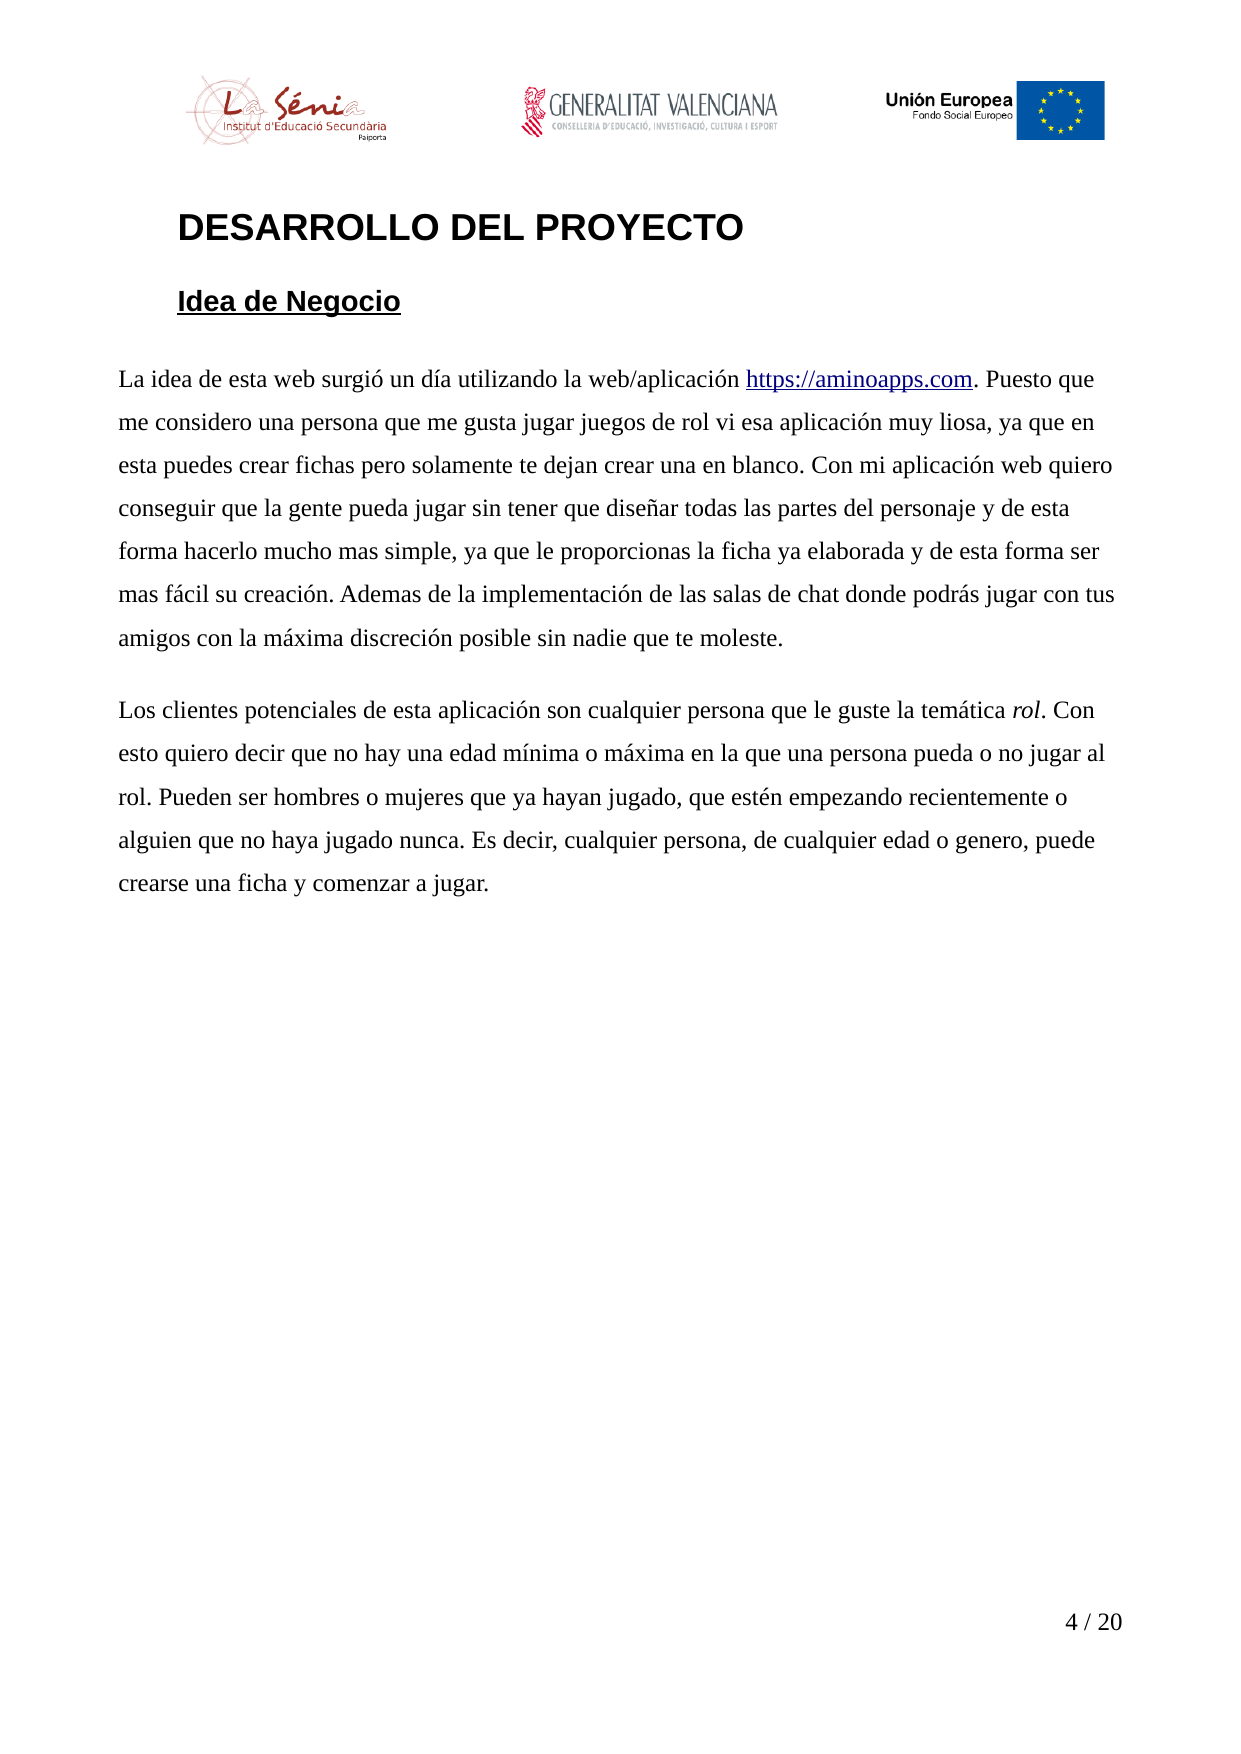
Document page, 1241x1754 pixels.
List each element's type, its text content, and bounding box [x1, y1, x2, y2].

subtitle Idea de Negocio [118, 284, 1122, 318]
subtitle DESARROLLO DEL PROYECTO [118, 205, 1122, 248]
text La idea de esta web surgió un día utilizando la web/aplicación https://aminoapps.com. Puesto que me considero una persona que me gusta jugar juegos de rol vi esa aplicación muy liosa, ya que en esta puedes crear fichas pero solamente te dejan crear una en blanco. Con mi aplicación web quiero conseguir que la gente pueda jugar sin tener que diseñar todas las partes del personaje y de esta forma hacerlo mucho mas simple, ya que le proporcionas la ficha ya elaborada y de esta forma ser mas fácil su creación. Ademas de la implementación de las salas de chat donde podrás jugar con tus amigos con la máxima discreción posible sin nadie que te moleste. [118, 364, 1122, 651]
picture [106, 56, 1111, 166]
text Los clientes potenciales de esta aplicación son cualquier persona que le guste la temática rol. Con esto quiero decir que no hay una edad mínima o máxima en la que una persona pueda o no jugar al rol. Pueden ser hombres o mujeres que ya hayan jugado, que estén empezando recientemente o alguien que no haya jugado nunca. Es decir, cualquier persona, de cualquier edad o genero, puede crearse una ficha y comenzar a jugar. [118, 695, 1122, 897]
